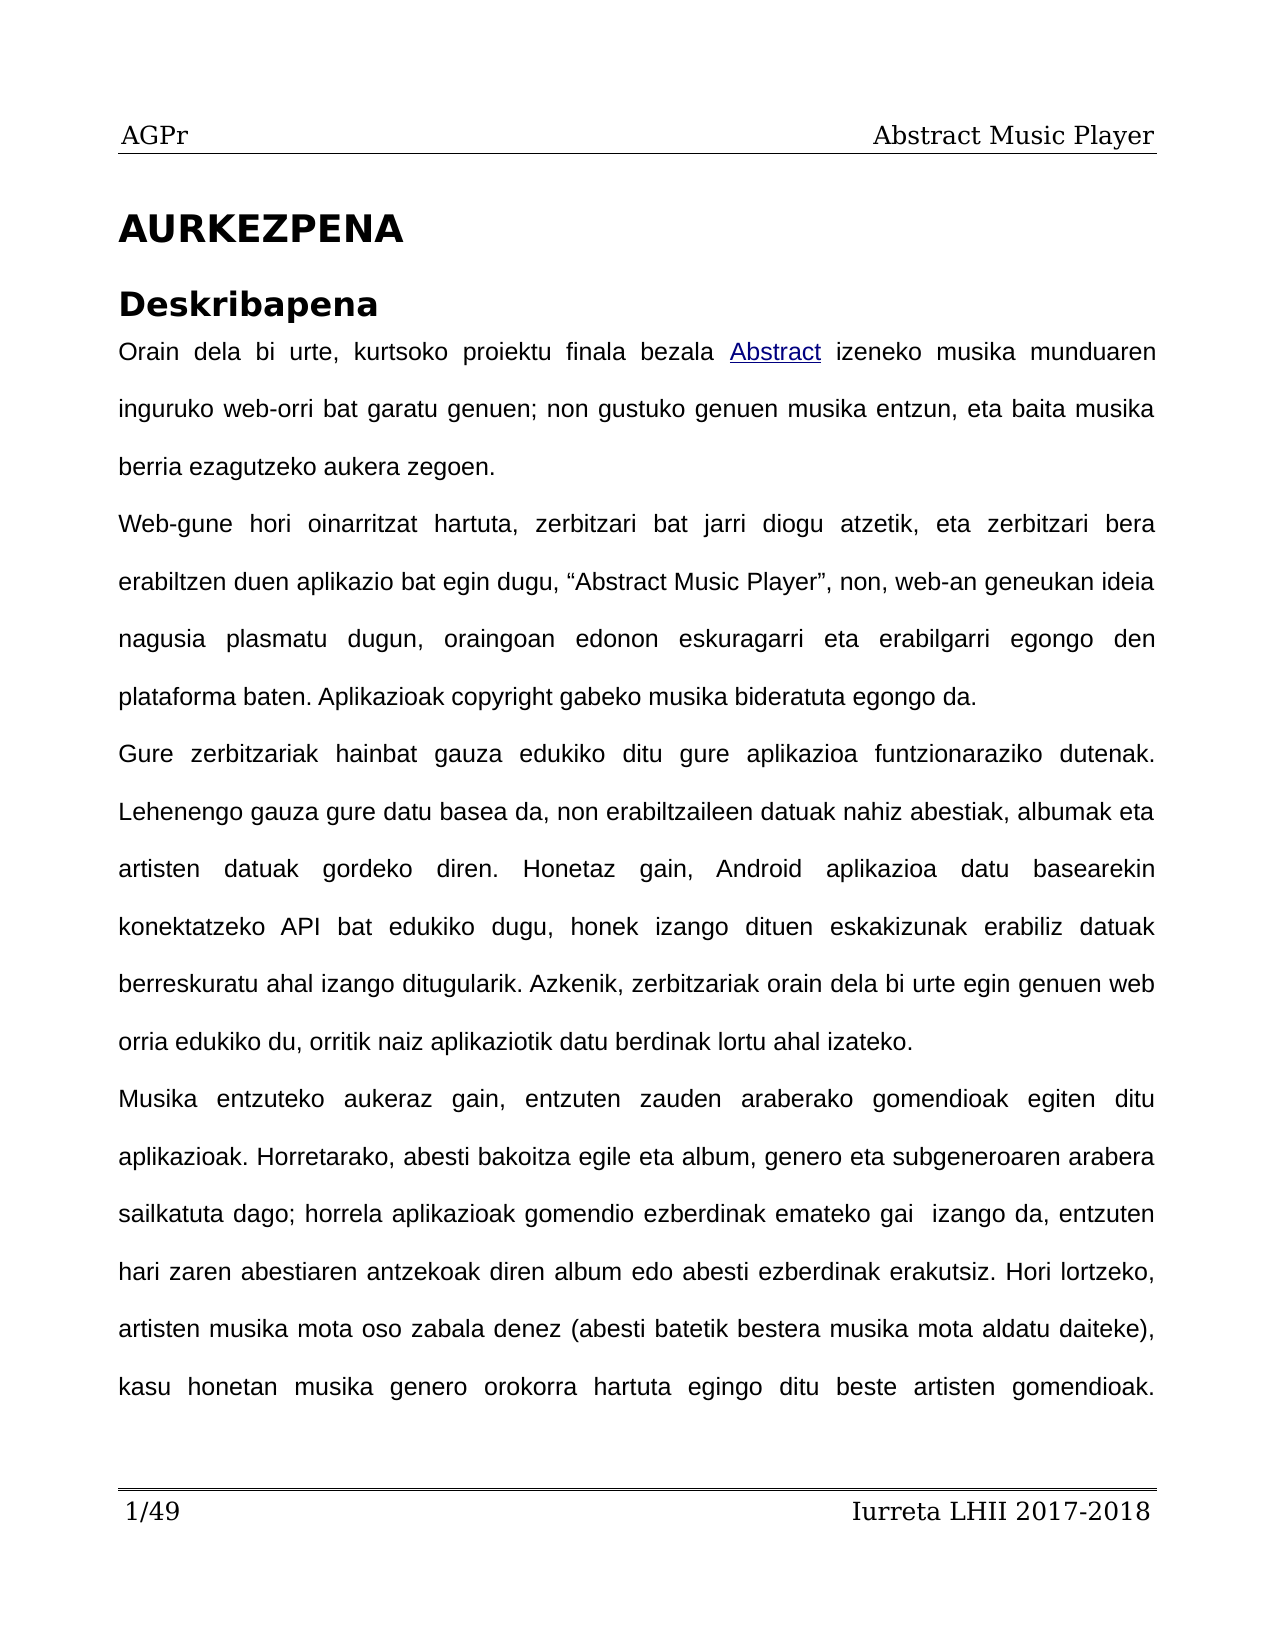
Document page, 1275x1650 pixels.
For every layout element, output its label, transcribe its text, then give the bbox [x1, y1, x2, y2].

text Gure zerbitzariak hainbat gauza edukiko ditu gure aplikazioa funtzionaraziko dutenak. Lehenengo gauza gure datu basea da, non erabiltzaileen datuak nahiz abestiak, albumak eta artisten datuak gordeko diren. Honetaz gain, Android aplikazioa datu basearekin konektatzeko API bat edukiko dugu, honek izango dituen eskakizunak erabiliz datuak berreskuratu ahal izango ditugularik. Azkenik, zerbitzariak orain dela bi urte egin genuen web orria edukiko du, orritik naiz aplikaziotik datu berdinak lortu ahal izateko. [118, 739, 1157, 1056]
subtitle Deskribapena [118, 285, 1157, 324]
text Orain dela bi urte, kurtsoko proiektu finala bezala Abstract izeneko musika munduaren inguruko web-orri bat garatu genuen; non gustuko genuen musika entzun, eta baita musika berria ezagutzeko aukera zegoen. [118, 337, 1157, 481]
subtitle AURKEZPENA [118, 208, 1157, 252]
text Web-gune hori oinarritzat hartuta, zerbitzari bat jarri diogu atzetik, eta zerbitzari bera erabiltzen duen aplikazio bat egin dugu, “Abstract Music Player”, non, web-an geneukan ideia nagusia plasmatu dugun, oraingoan edonon eskuragarri eta erabilgarri egongo den plataforma baten. Aplikazioak copyright gabeko musika bideratuta egongo da. [118, 509, 1157, 711]
text Musika entzuteko aukeraz gain, entzuten zauden araberako gomendioak egiten ditu aplikazioak. Horretarako, abesti bakoitza egile eta album, genero eta subgeneroaren arabera sailkatuta dago; horrela aplikazioak gomendio ezberdinak emateko gai izango da, entzuten hari zaren abestiaren antzekoak diren album edo abesti ezberdinak erakutsiz. Hori lortzeko, artisten musika mota oso zabala denez (abesti batetik bestera musika mota aldatu daiteke), kasu honetan musika genero orokorra hartuta egingo ditu beste artisten gomendioak. [118, 1084, 1157, 1401]
